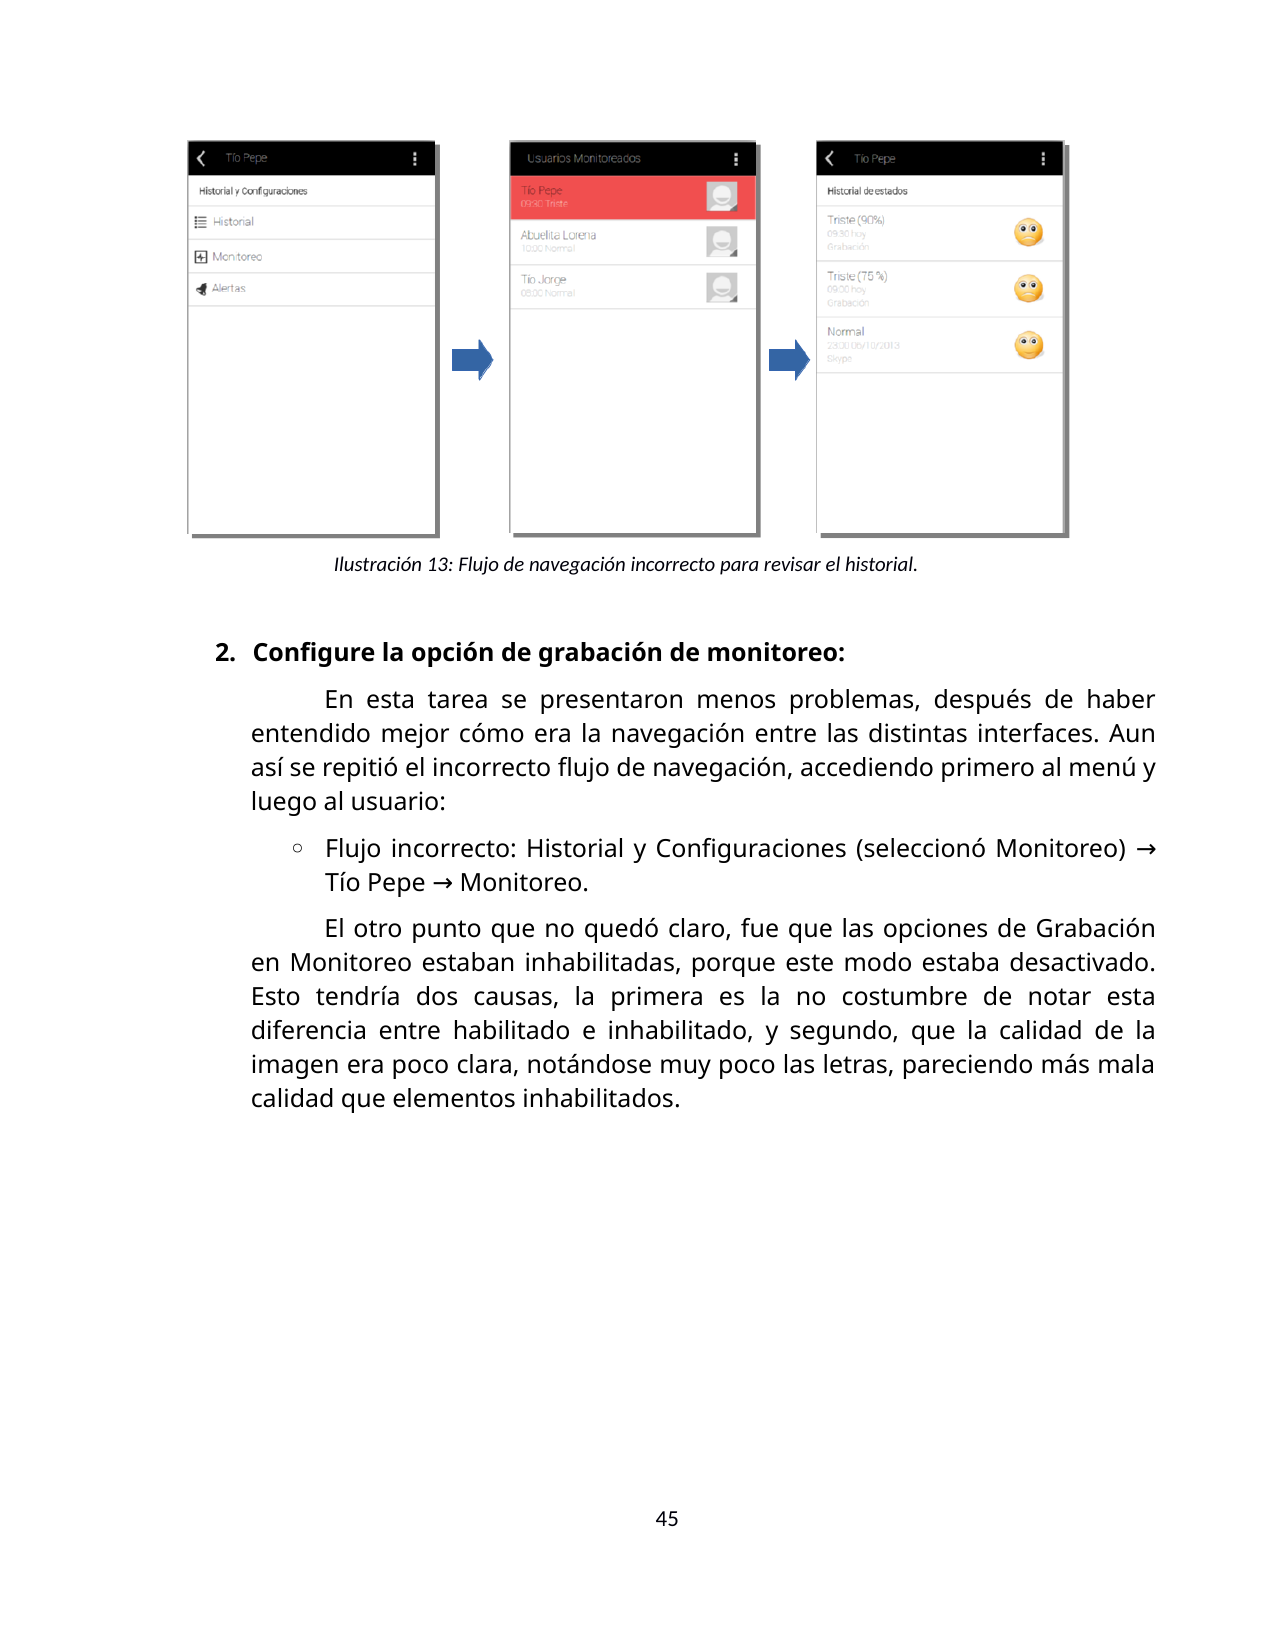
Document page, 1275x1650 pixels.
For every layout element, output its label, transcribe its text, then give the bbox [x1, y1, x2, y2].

list Flujo incorrecto: Historial y Configuraciones (seleccionó Monitoreo) → Tío Pepe → Monitoreo. [287, 830, 1157, 898]
text Ilustración 13: Flujo de navegación incorrecto para revisar el historial. [177, 547, 1077, 576]
list Configure la opción de grabación de monitoreo: [215, 635, 1157, 669]
text En esta tarea se presentaron menos problemas, después de haber entendido mejor cómo era la navegación entre las distintas interfaces. Aun así se repitió el incorrecto flujo de navegación, accediendo primero al menú y luego al usuario: [251, 682, 1157, 818]
picture [177, 130, 1078, 547]
text El otro punto que no quedó claro, fue que las opciones de Grabación en Monitoreo estaban inhabilitadas, porque este modo estaba desactivado. Esto tendría dos causas, la primera es la no costumbre de notar esta diferencia entre habilitado e inhabilitado, y segundo, que la calidad de la imagen era poco clara, notándose muy poco las letras, pareciendo más mala calidad que elementos inhabilitados. [251, 911, 1157, 1115]
